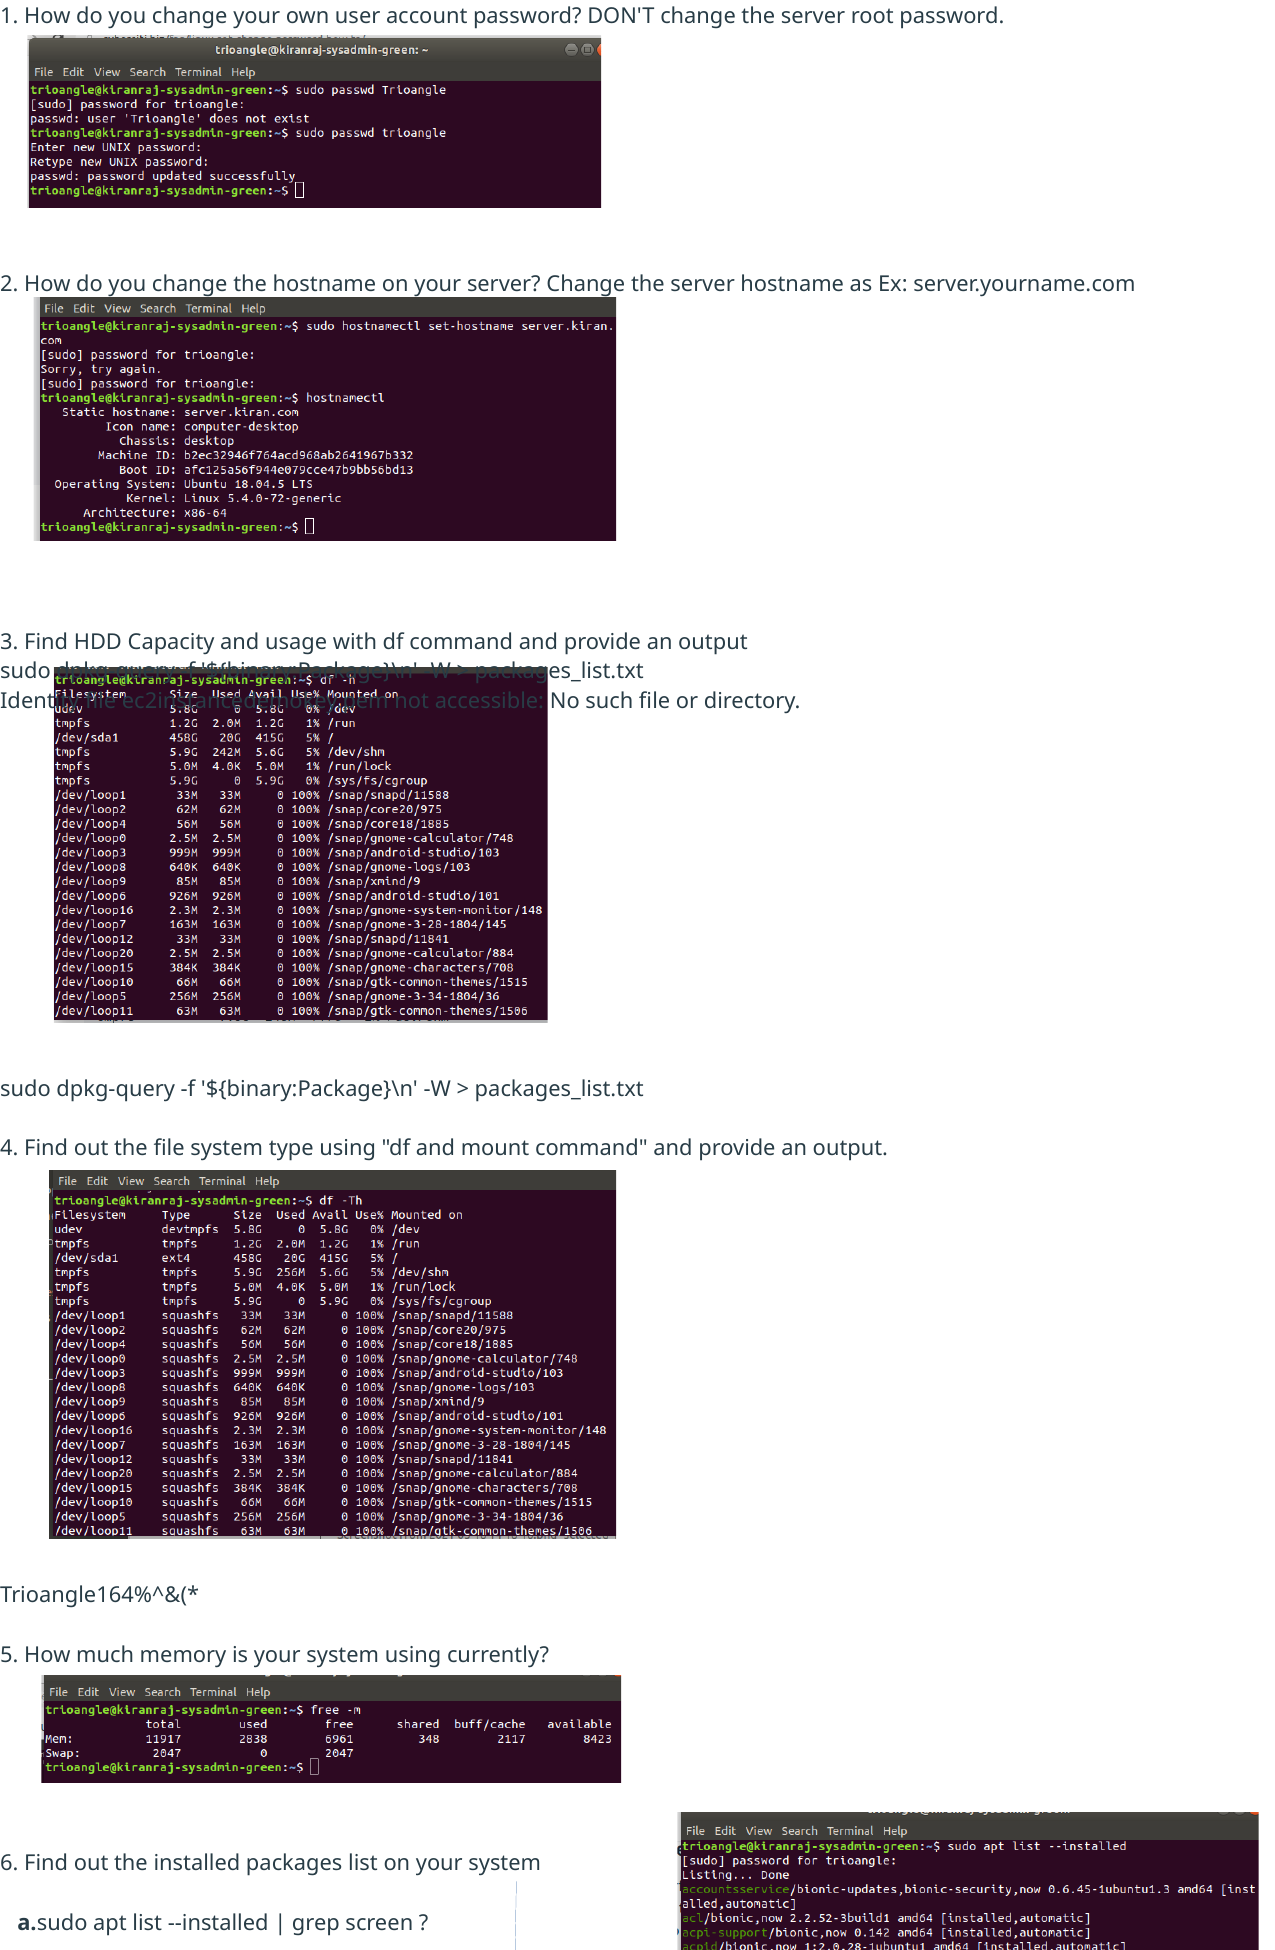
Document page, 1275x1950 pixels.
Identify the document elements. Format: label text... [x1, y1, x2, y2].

picture [98, 667, 105, 677]
picture [118, 667, 125, 677]
picture [33, 297, 617, 541]
picture [230, 668, 236, 677]
picture [360, 667, 367, 677]
picture [222, 1675, 622, 1783]
text a.sudo apt list --installed | grep screen ? [0, 1907, 515, 1936]
text 4. Find out the file system type using "df and mount command" and provide an output. [0, 1132, 1275, 1162]
picture [27, 35, 102, 109]
picture [166, 667, 172, 676]
text 5. How much memory is your system using currently? [0, 1638, 1275, 1668]
text 1. How do you change your own user account password? DON'T change the server root password. [0, 0, 1275, 30]
text sudo dpkg-query -f '${binary:Package}\n' -W > packages_list.txt [0, 655, 1275, 685]
text sudo dpkg-query -f '${binary:Package}\n' -W > packages_list.txt [0, 1072, 1275, 1102]
text Trioangle164%^&(* [0, 1579, 1275, 1609]
picture [53, 667, 454, 1023]
picture [283, 667, 289, 676]
text Identity file ec2instancedemokey.pem not accessible: No such file or directory. [0, 685, 53, 715]
text 2. How do you change the hostname on your server? Change the server hostname as Ex: server.yourname.com [0, 268, 1275, 298]
text 6. Find out the installed packages list on your system [0, 1847, 891, 1877]
picture [216, 1170, 617, 1539]
picture [59, 667, 66, 677]
text Identity file ec2instancedemokey.pem not accessible: No such file or directory. [454, 685, 1275, 715]
picture [449, 698, 454, 707]
text [516, 1907, 891, 1936]
picture [133, 667, 139, 677]
text 3. Find HDD Capacity and usage with df command and provide an output [0, 626, 1275, 655]
picture [73, 668, 79, 677]
picture [891, 1812, 1259, 1950]
